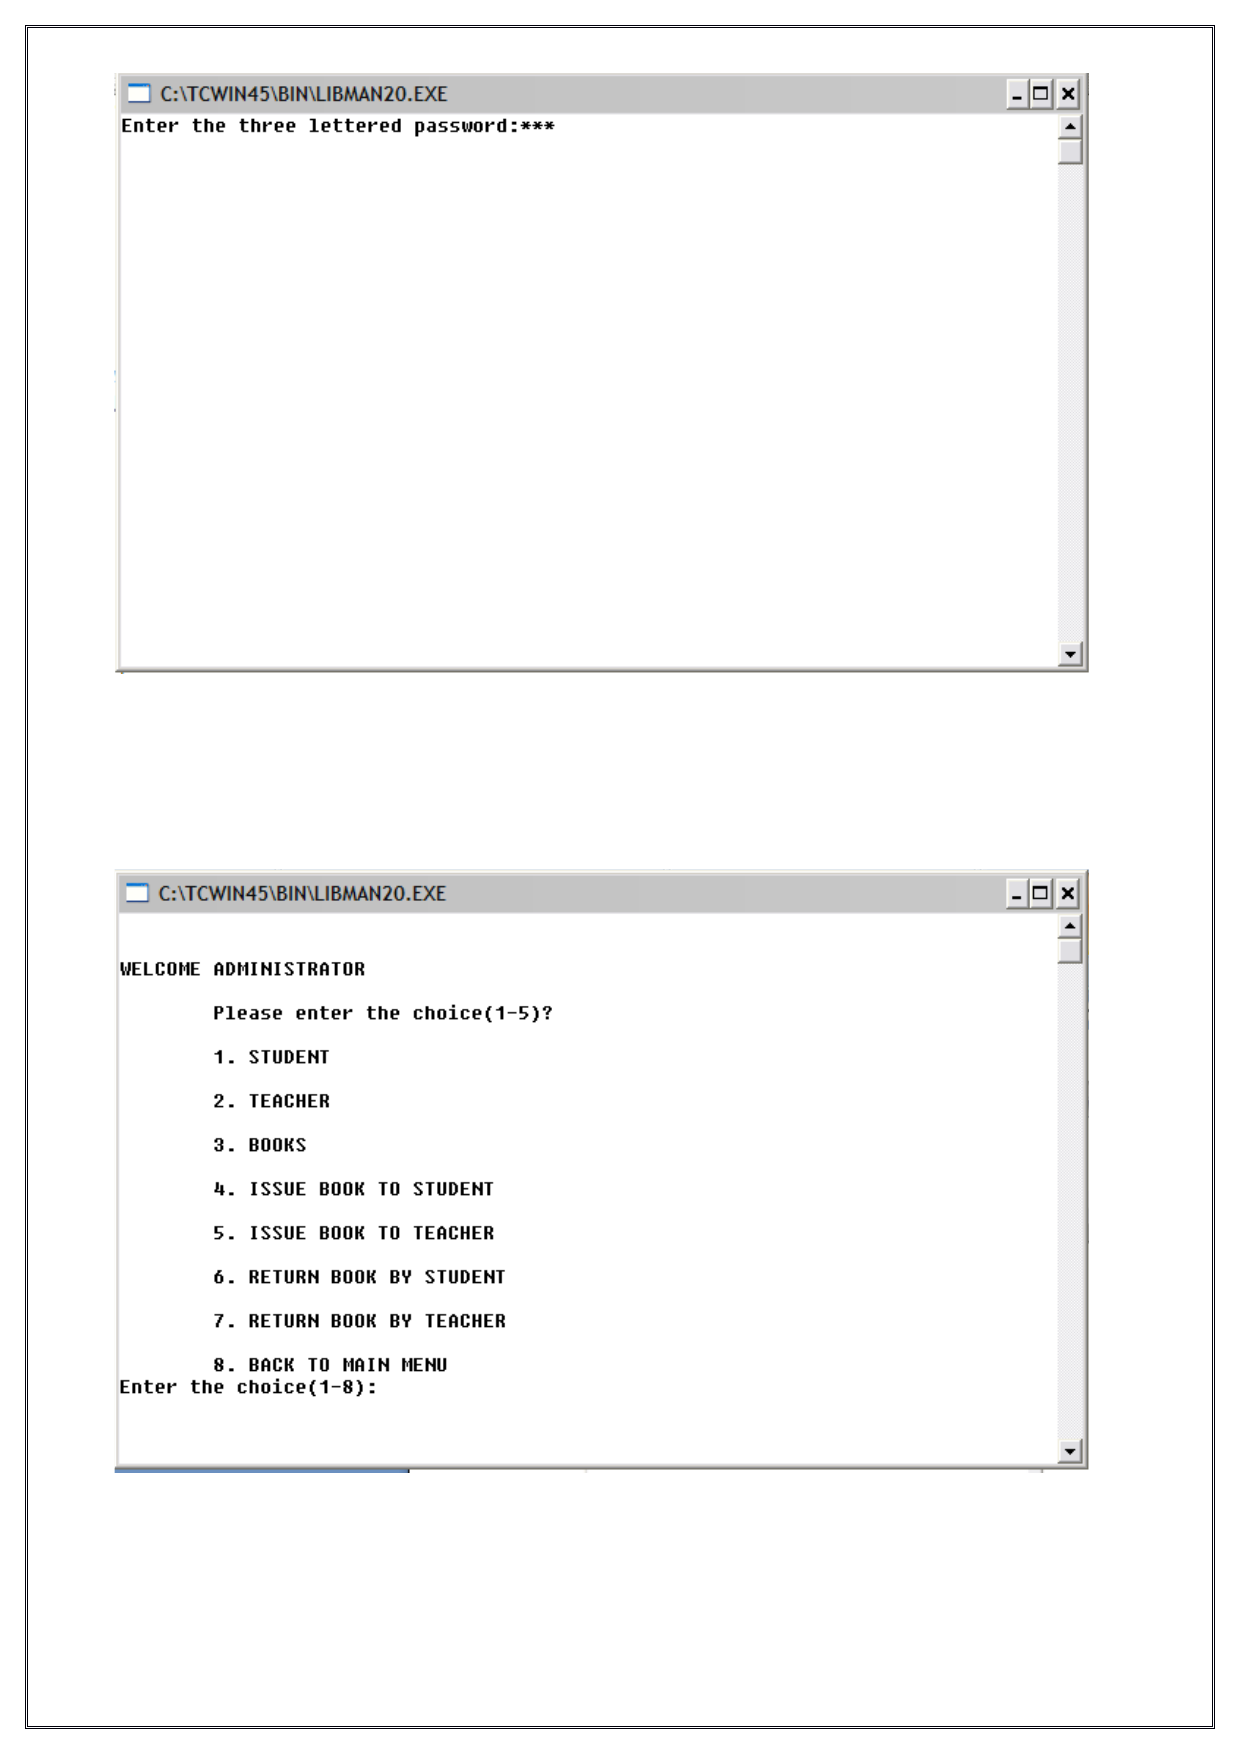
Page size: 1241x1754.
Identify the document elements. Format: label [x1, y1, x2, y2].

picture [114, 869, 533, 1473]
picture [114, 73, 525, 674]
